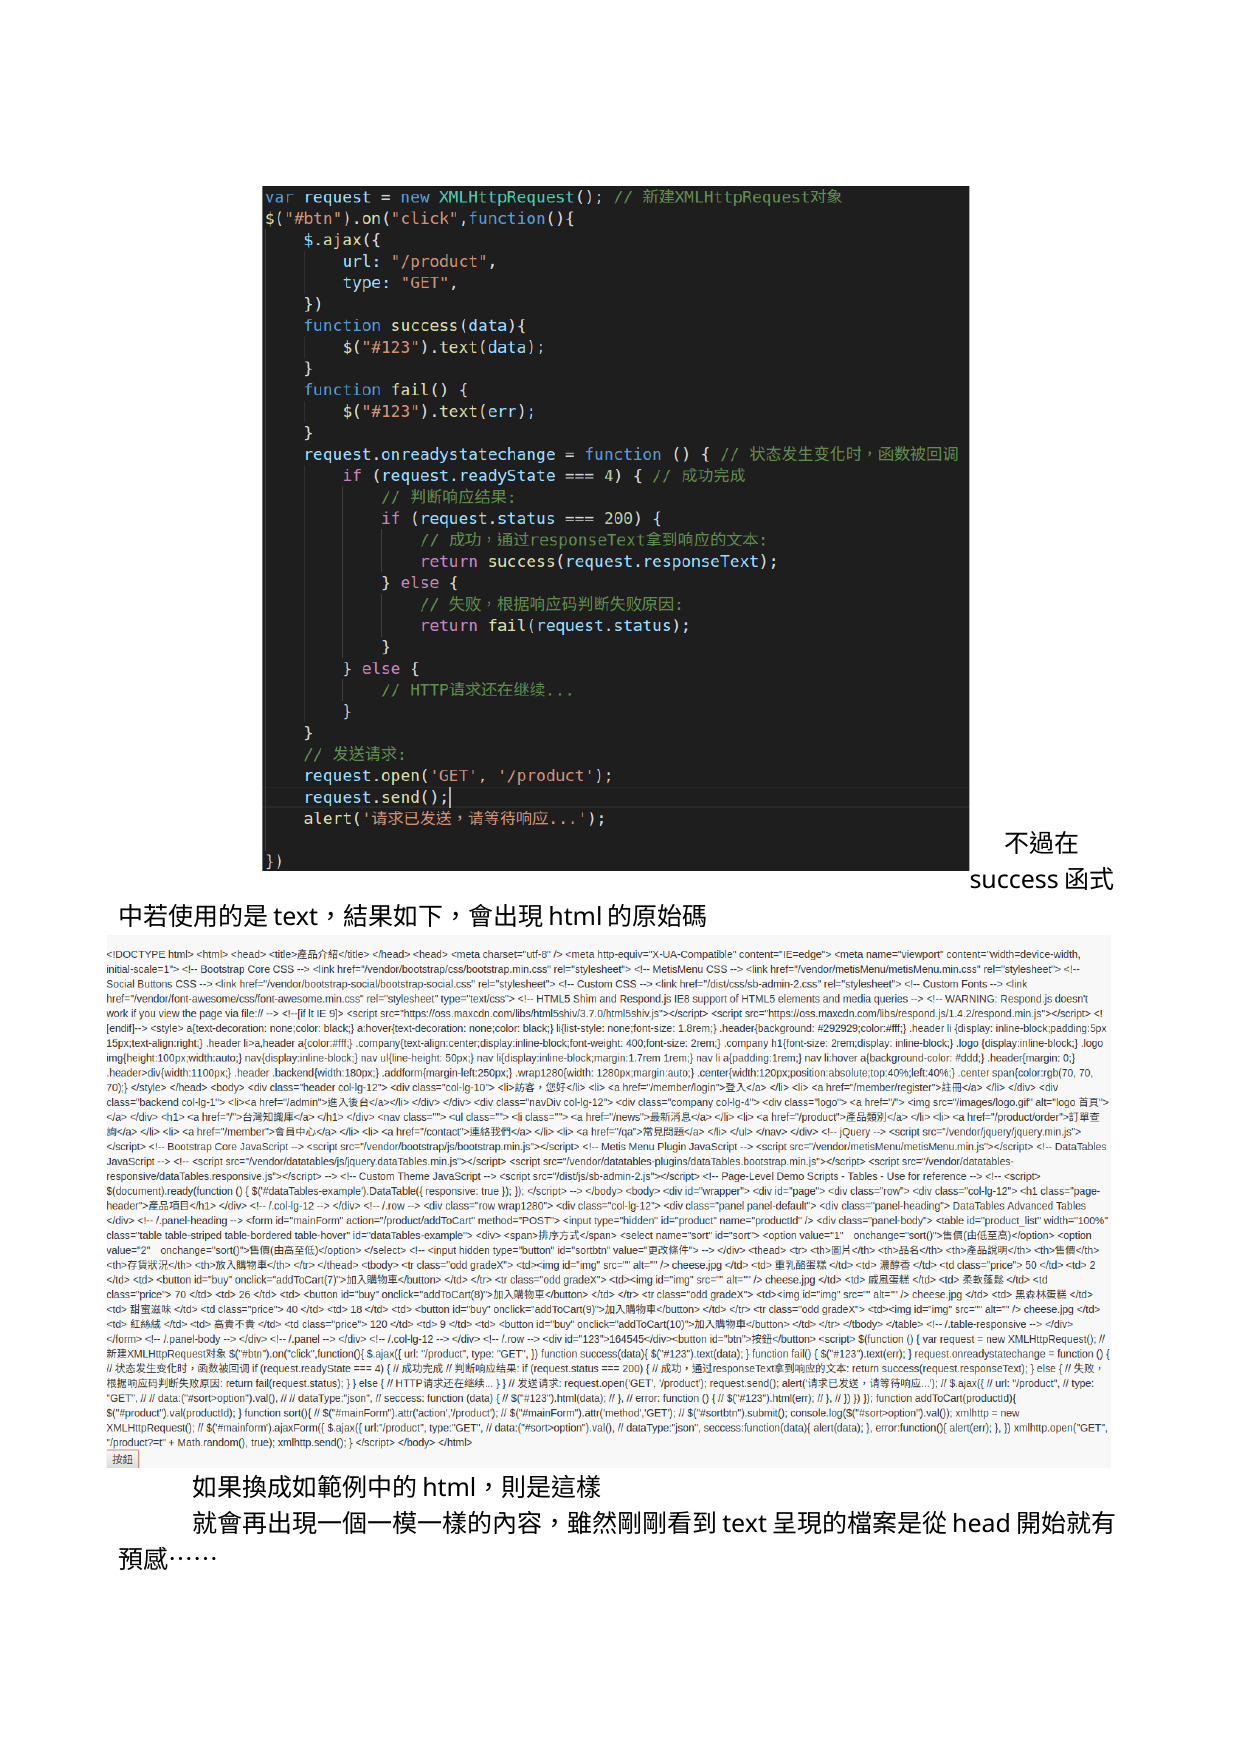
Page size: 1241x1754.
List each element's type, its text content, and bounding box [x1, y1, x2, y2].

picture [106, 935, 1111, 1468]
text 不過在success函式中若使用的是text，結果如下，會出現html的原始碼 [118, 823, 1122, 932]
picture [262, 186, 970, 871]
text 如果換成如範例中的html，則是這樣 [118, 932, 1122, 1503]
text 就會再出現一個一模一樣的內容，雖然剛剛看到text呈現的檔案是從head開始就有預感…… [118, 1503, 1122, 1576]
